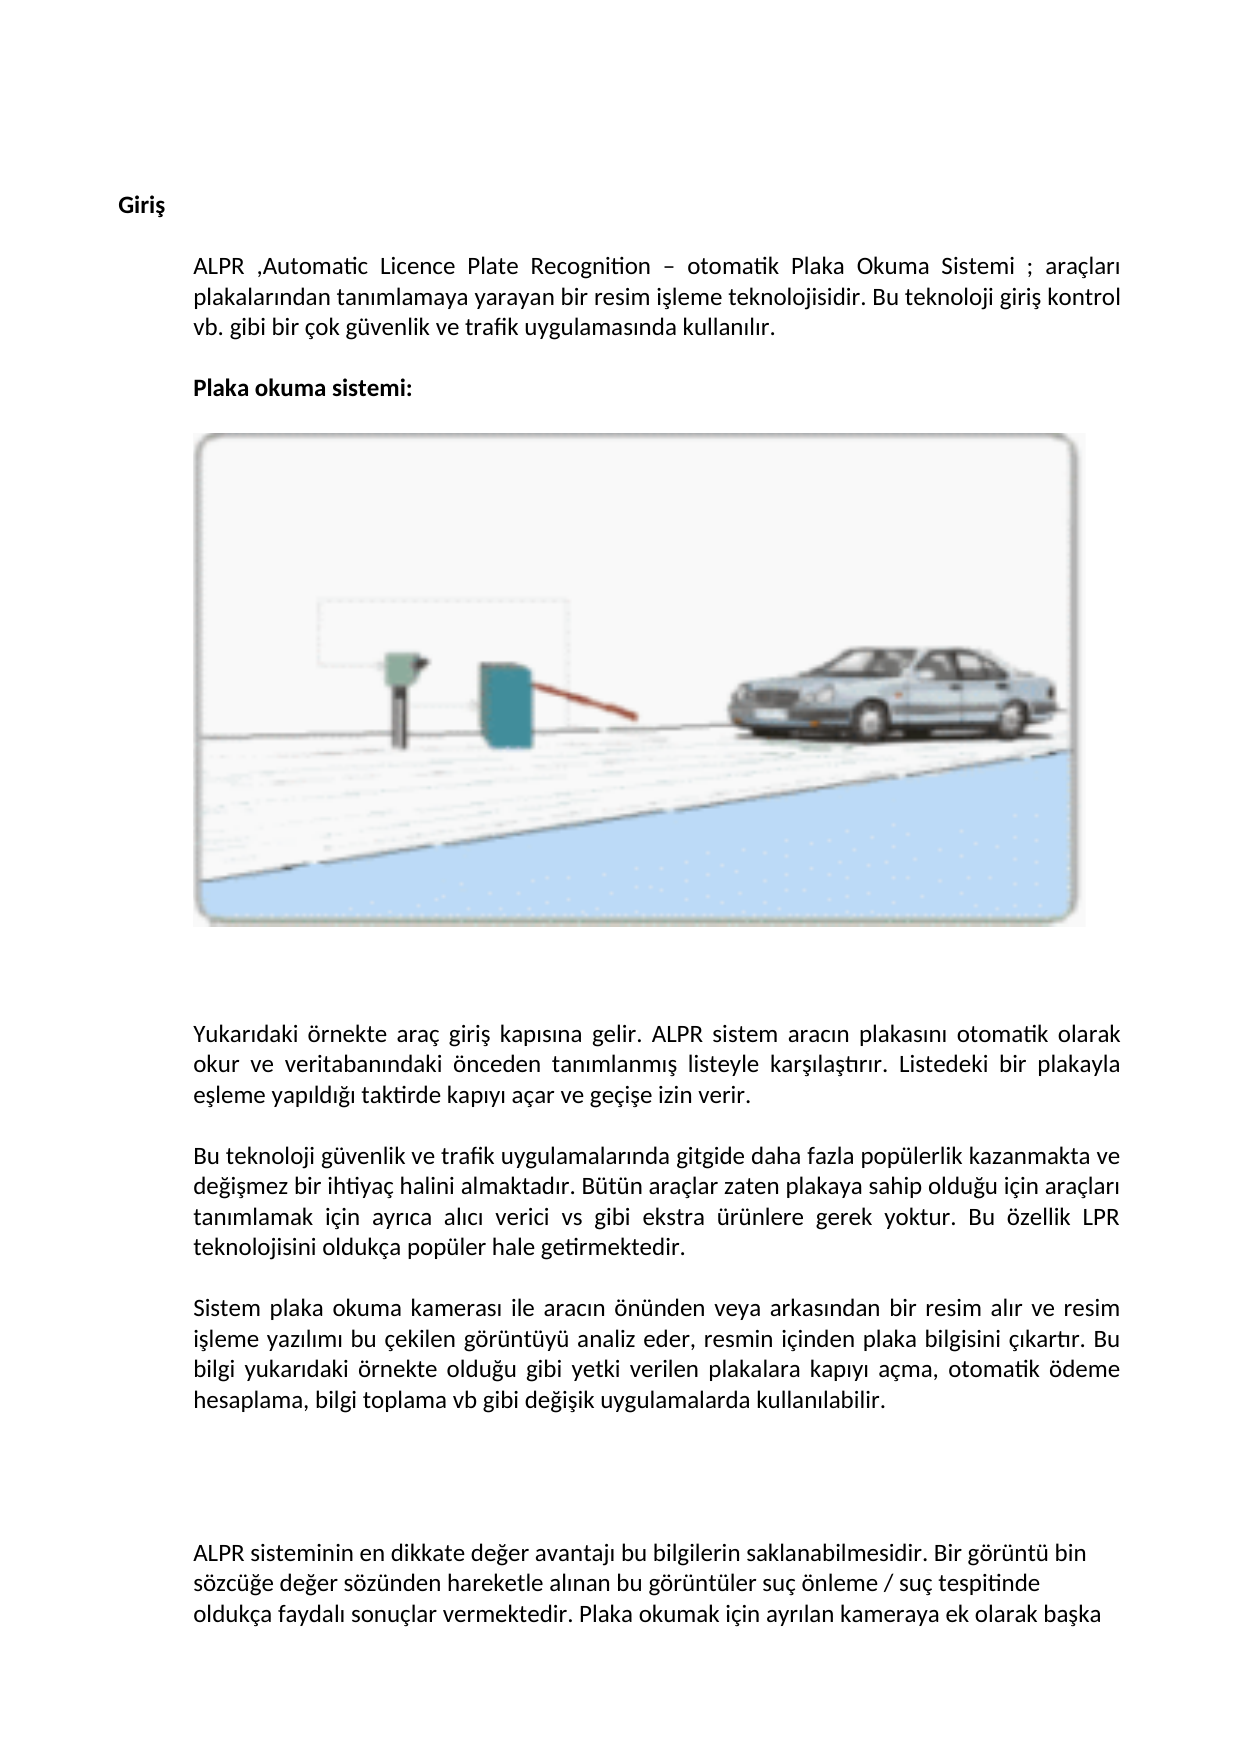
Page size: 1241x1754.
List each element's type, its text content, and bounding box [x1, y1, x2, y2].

text Plaka okuma sistemi: [193, 372, 1122, 403]
text Sistem plaka okuma kamerası ile aracın önünden veya arkasından bir resim alır ve resim işleme yazılımı bu çekilen görüntüyü analiz eder, resmin içinden plaka bilgisini çıkartır. Bu bilgi yukarıdaki örnekte olduğu gibi yetki verilen plakalara kapıyı açma, otomatik ödeme hesaplama, bilgi toplama vb gibi değişik uygulamalarda kullanılabilir. [193, 1293, 1122, 1415]
text Bu teknoloji güvenlik ve trafik uygulamalarında gitgide daha fazla popülerlik kazanmakta ve değişmez bir ihtiyaç halini almaktadır. Bütün araçlar zaten plakaya sahip olduğu için araçları tanımlamak için ayrıca alıcı verici vs gibi ekstra ürünlere gerek yoktur. Bu özellik LPR teknolojisini oldukça popüler hale getirmektedir. [193, 1140, 1122, 1262]
text ALPR sisteminin en dikkate değer avantajı bu bilgilerin saklanabilmesidir. Bir görüntü bin sözcüğe değer sözünden hareketle alınan bu görüntüler suç önleme / suç tespitinde oldukça faydalı sonuçlar vermektedir. Plaka okumak için ayrılan kameraya ek olarak başka [193, 1537, 1122, 1628]
text Yukarıdaki örnekte araç giriş kapısına gelir. ALPR sistem aracın plakasını otomatik olarak okur ve veritabanındaki önceden tanımlanmış listeyle karşılaştırır. Listedeki bir plakayla eşleme yapıldığı taktirde kapıyı açar ve geçişe izin verir. [193, 1018, 1122, 1109]
text ALPR ,Automatic Licence Plate Recognition – otomatik Plaka Okuma Sistemi ; araçları plakalarından tanımlamaya yarayan bir resim işleme teknolojisidir. Bu teknoloji giriş kontrol vb. gibi bir çok güvenlik ve trafik uygulamasında kullanılır. [193, 250, 1122, 342]
text Giriş [118, 189, 1122, 220]
